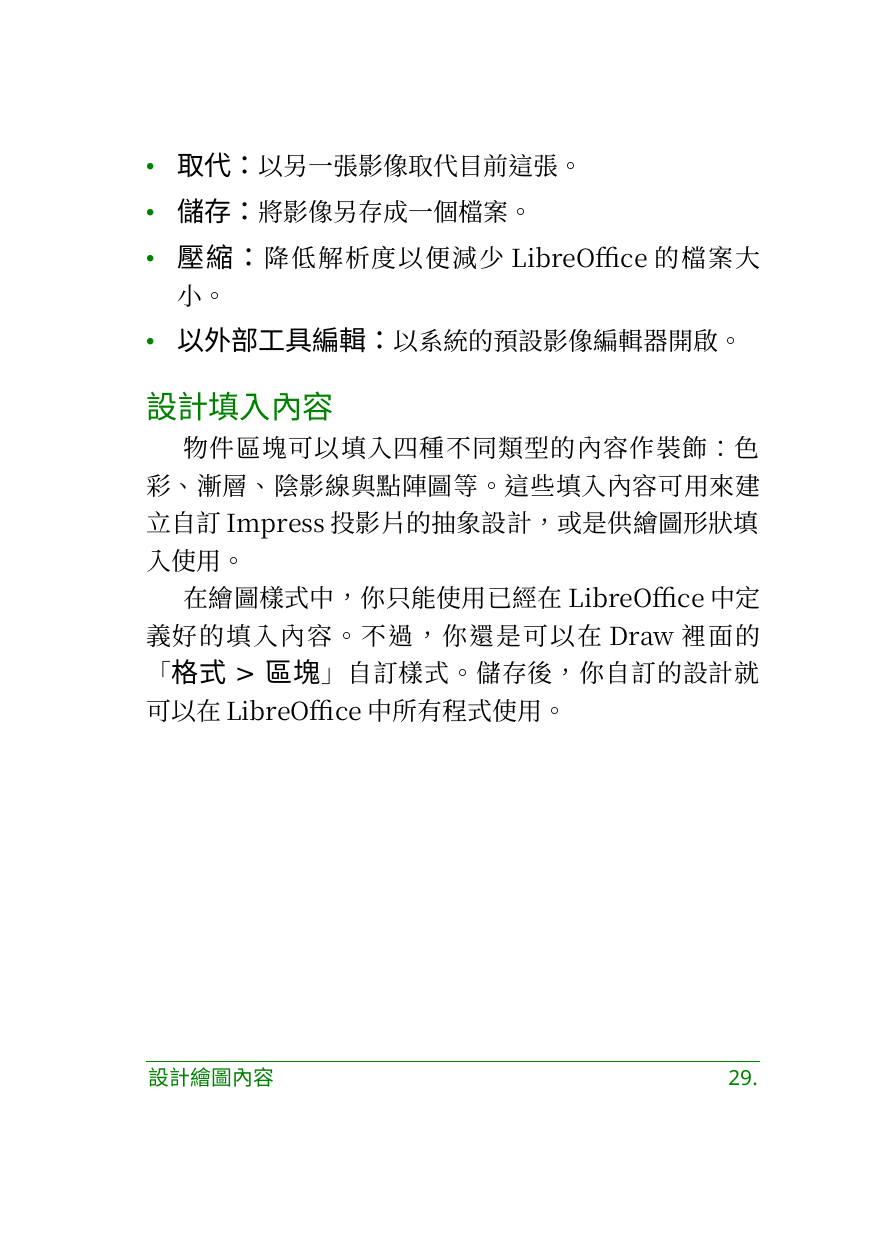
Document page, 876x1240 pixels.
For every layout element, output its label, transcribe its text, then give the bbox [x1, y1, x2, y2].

list 壓縮：降低解析度以便減少LibreOffice的檔案大小。 [146, 237, 760, 312]
list 取代：以另一張影像取代目前這張。 [146, 146, 760, 183]
text 物件區塊可以填入四種不同類型的內容作裝飾：色彩、漸層、陰影線與點陣圖等。這些填入內容可用來建立自訂Impress投影片的抽象設計，或是供繪圖形狀填入使用。 [146, 427, 760, 577]
subtitle 設計填入內容 [146, 382, 760, 427]
list 儲存：將影像另存成一個檔案。 [146, 192, 760, 229]
list 以外部工具編輯：以系統的預設影像編輯器開啟。 [146, 321, 760, 358]
text 在繪圖樣式中，你只能使用已經在LibreOffice中定義好的填入內容。不過，你還是可以在Draw裡面的「格式 > 區塊」自訂樣式。儲存後，你自訂的設計就可以在LibreOffice中所有程式使用。 [146, 577, 760, 727]
